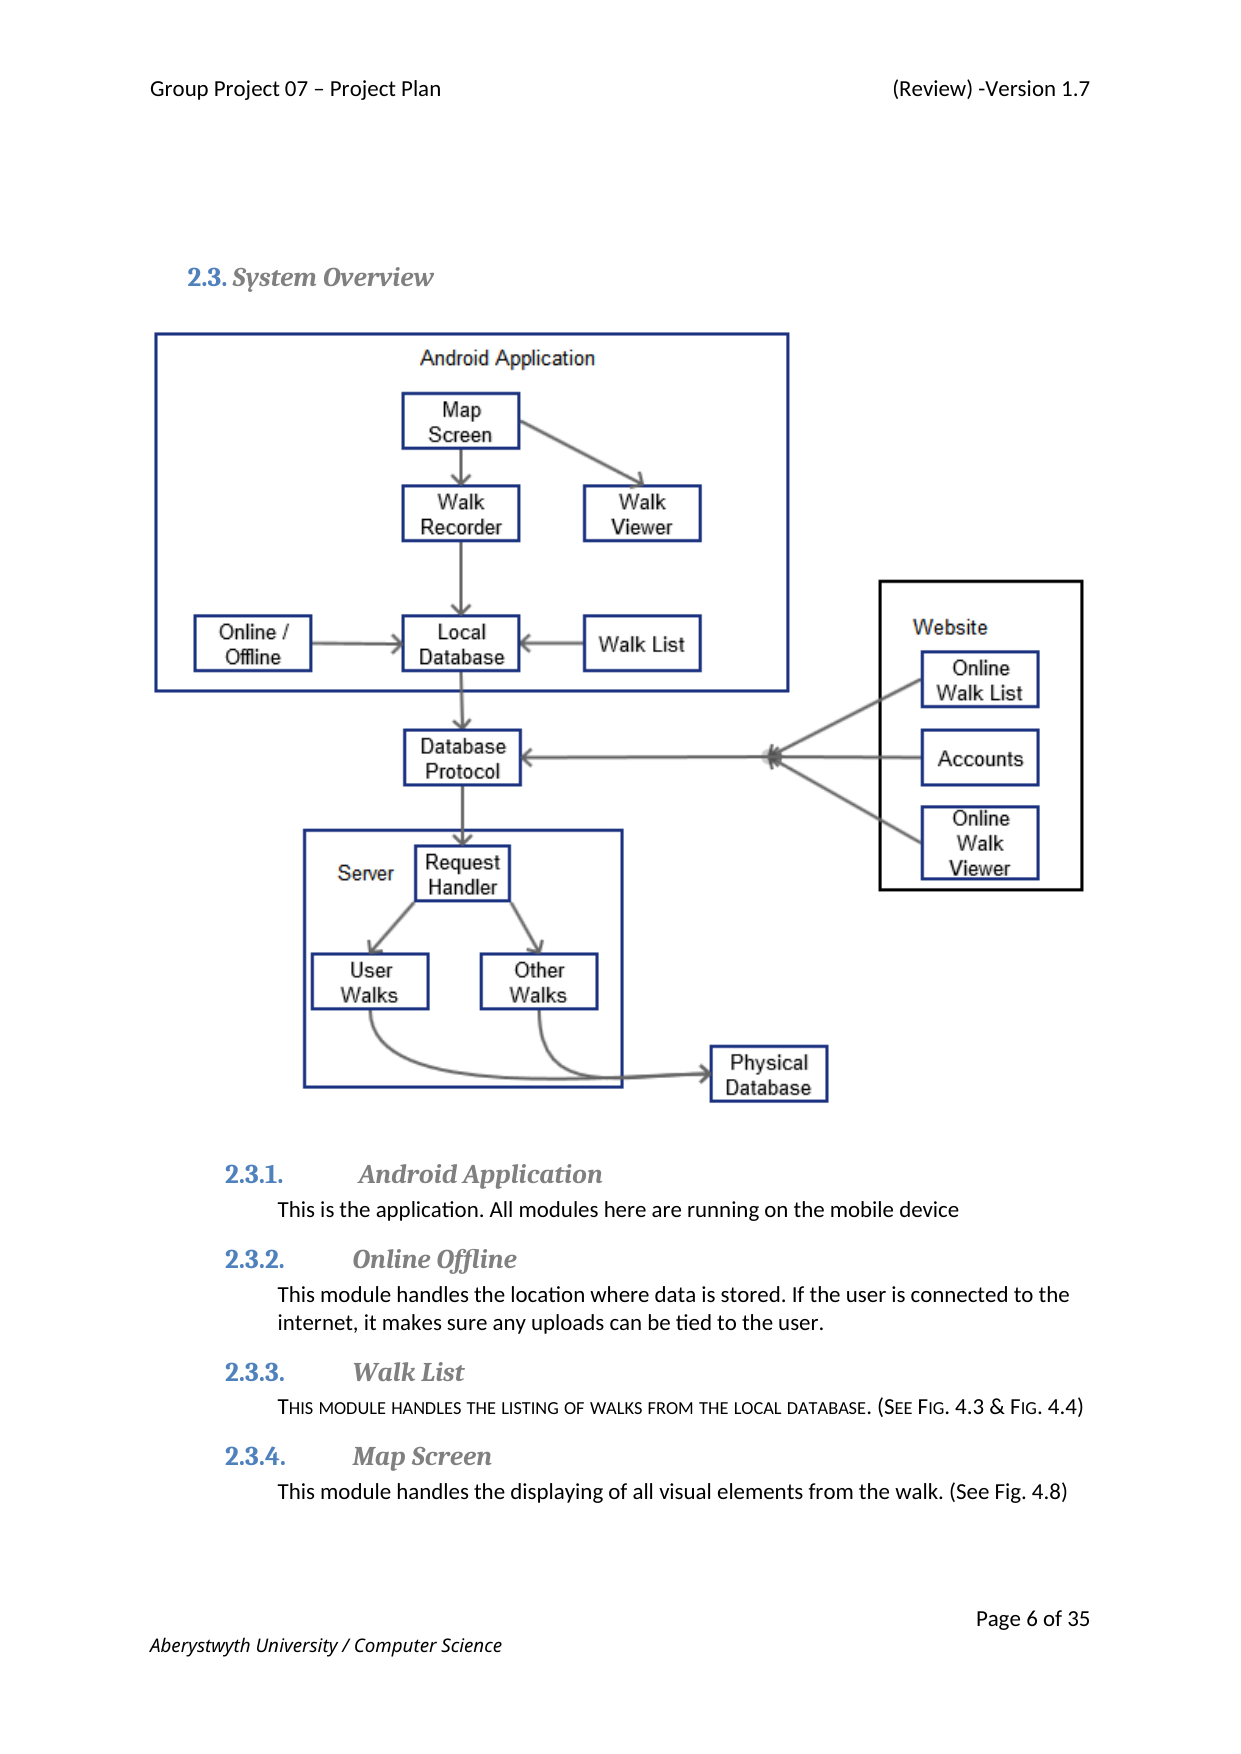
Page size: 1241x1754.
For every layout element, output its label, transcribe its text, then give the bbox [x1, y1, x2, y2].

subtitle Walk List [225, 1357, 1090, 1388]
text This module handles the listing of walks from the local database. (See Fig. 4.3 & Fig. 4.4) [277, 1392, 1090, 1420]
subtitle Map Screen [225, 1441, 1090, 1472]
text This module handles the location where data is stored. If the user is connected to the internet, it makes sure any uploads can be tied to the user. [277, 1280, 1090, 1336]
text This module handles the displaying of all visual elements from the walk. (See Fig. 4.8) [277, 1477, 1090, 1505]
subtitle Android Application [225, 1159, 1090, 1191]
text This is the application. All modules here are running on the mobile device [277, 1195, 1090, 1223]
subtitle Online Offline [225, 1244, 1090, 1275]
subtitle System Overview [187, 262, 1090, 293]
